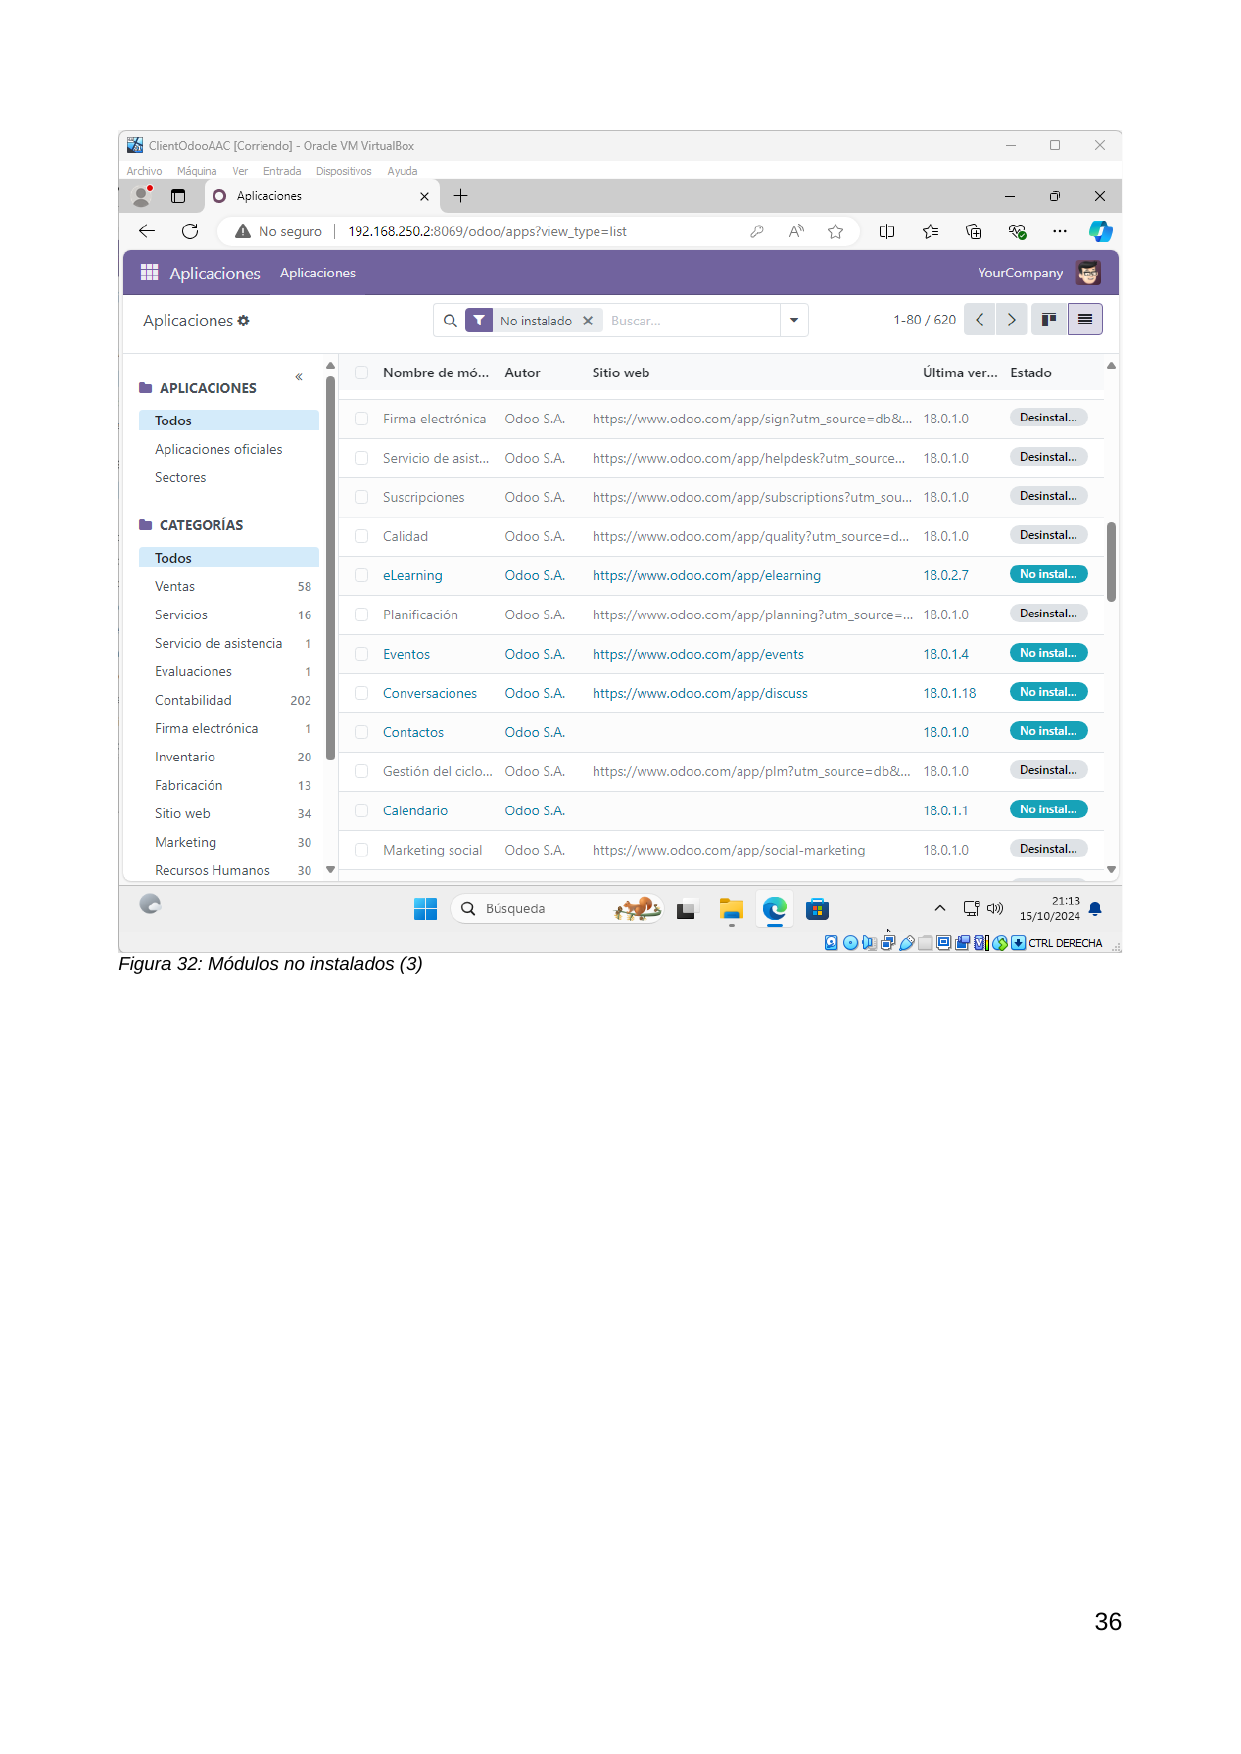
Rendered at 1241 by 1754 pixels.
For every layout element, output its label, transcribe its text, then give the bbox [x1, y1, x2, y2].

text Figura 32: Módulos no instalados (3) [118, 953, 1122, 974]
picture [118, 130, 1123, 953]
